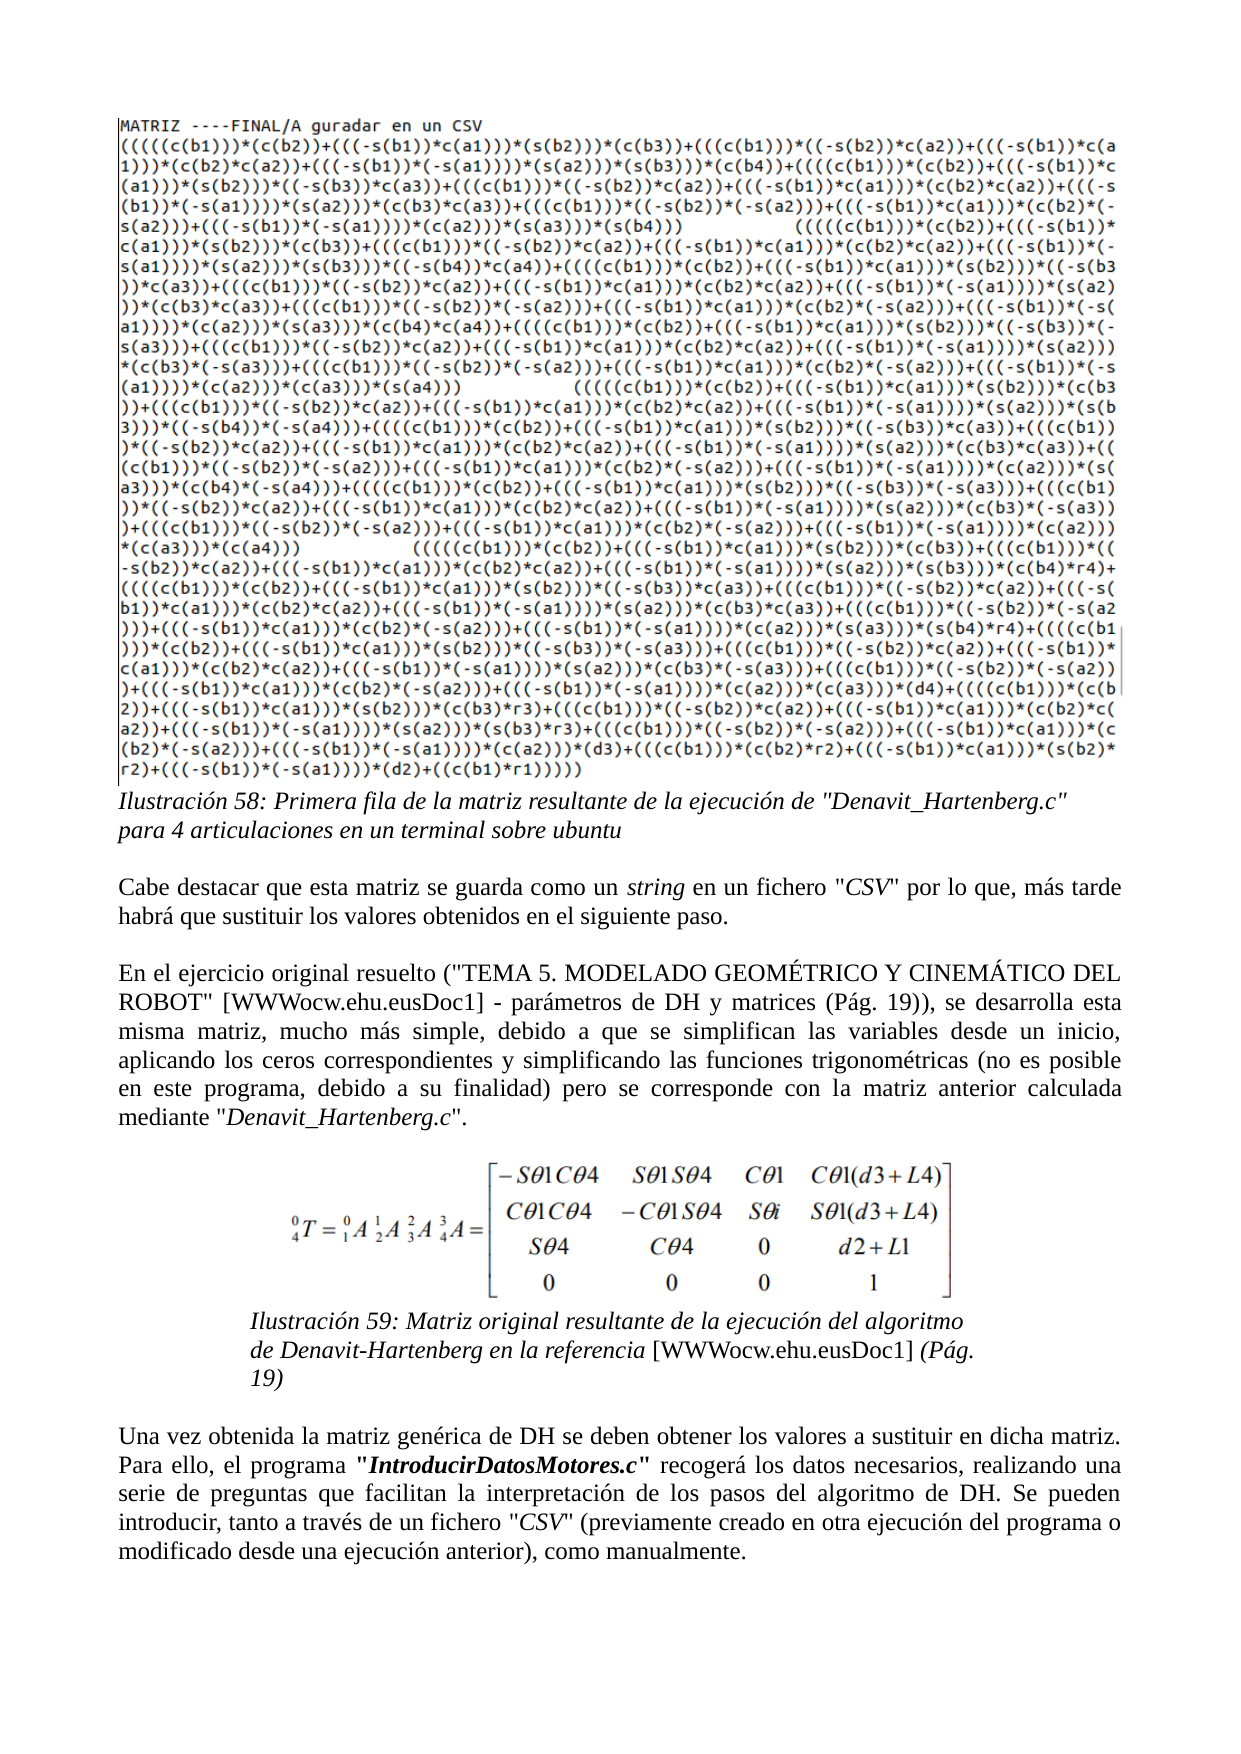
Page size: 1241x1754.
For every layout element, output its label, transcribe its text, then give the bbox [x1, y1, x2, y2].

picture [285, 1159, 956, 1306]
text Una vez obtenida la matriz genérica de DH se deben obtener los valores a sustituir en dicha matriz. Para ello, el programa "IntroducirDatosMotores.c" recogerá los datos necesarios, realizando una serie de preguntas que facilitan la interpretación de los pasos del algoritmo de DH. Se pueden introducir, tanto a través de un fichero "CSV" (previamente creado en otra ejecución del programa o modificado desde una ejecución anterior), como manualmente. [118, 1421, 1122, 1565]
text Ilustración 58: Primera fila de la matriz resultante de la ejecución de "Denavit_Hartenberg.c" para 4 articulaciones en un terminal sobre ubuntu [118, 786, 1122, 843]
text Cabe destacar que esta matriz se guarda como un string en un fichero "CSV" por lo que, más tarde habrá que sustituir los valores obtenidos en el siguiente paso. [118, 872, 1122, 930]
picture [118, 118, 1123, 786]
text Ilustración 59: Matriz original resultante de la ejecución del algoritmo de Denavit-Hartenberg en la referencia [WWWocw.ehu.eusDoc1] (Pág. 19) [250, 1172, 990, 1392]
text En el ejercicio original resuelto ("TEMA 5. MODELADO GEOMÉTRICO Y CINEMÁTICO DEL ROBOT" [WWWocw.ehu.eusDoc1] - parámetros de DH y matrices (Pág. 19)), se desarrolla esta misma matriz, mucho más simple, debido a que se simplifican las variables desde un inicio, aplicando los ceros correspondientes y simplificando las funciones trigonométricas (no es posible en este programa, debido a su finalidad) pero se corresponde con la matriz anterior calculada mediante "Denavit_Hartenberg.c". [118, 958, 1122, 1131]
